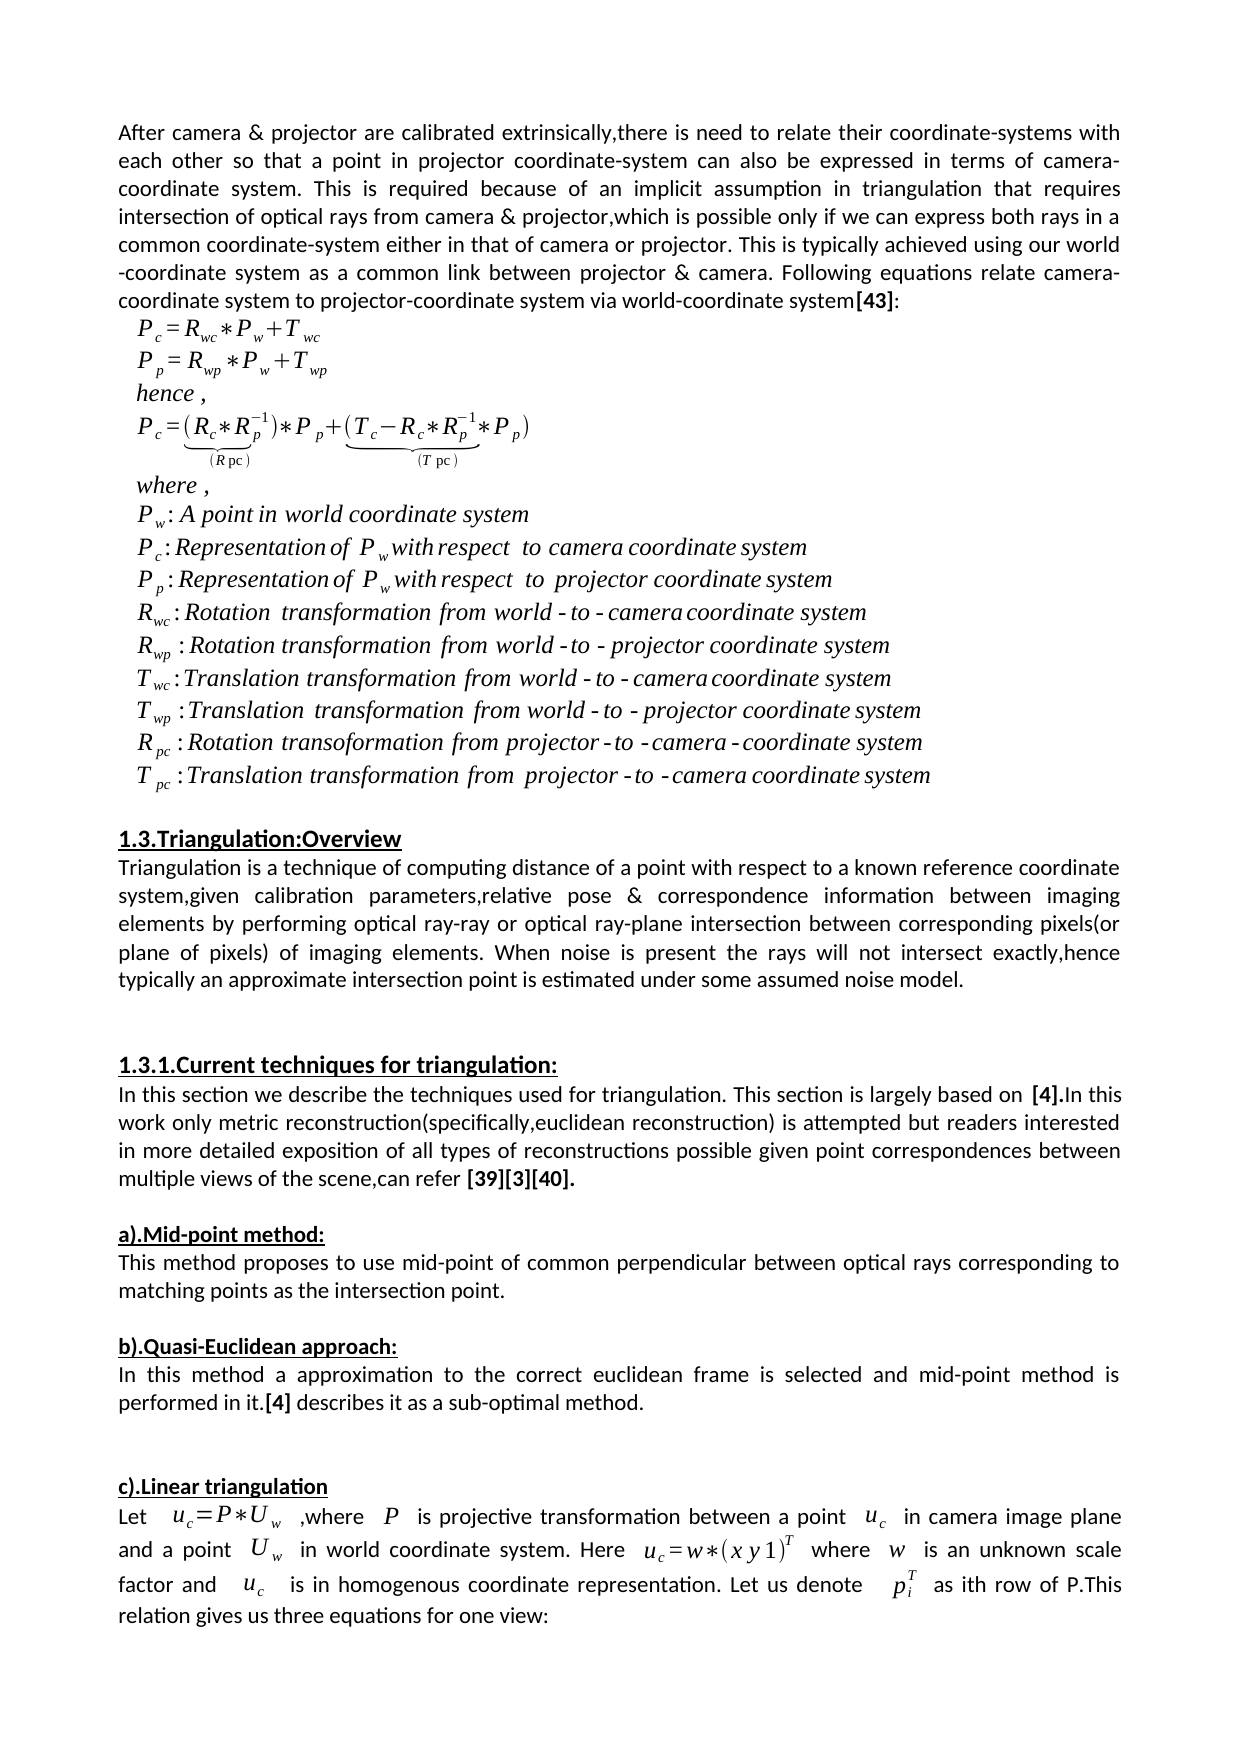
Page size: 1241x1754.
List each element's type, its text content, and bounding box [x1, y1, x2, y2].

text 1.3.1.Current techniques for triangulation: [118, 1050, 1122, 1080]
text Triangulation is a technique of computing distance of a point with respect to a known reference coordinate system,given calibration parameters,relative pose & correspondence information between imaging elements by performing optical ray-ray or optical ray-plane intersection between corresponding pixels(or plane of pixels) of imaging elements. When noise is present the rays will not intersect exactly,hence typically an approximate intersection point is estimated under some assumed noise model. [118, 853, 1122, 994]
text This method proposes to use mid-point of common perpendicular between optical rays corresponding to matching points as the intersection point. [118, 1248, 1122, 1304]
text 1.3.Triangulation:Overview [118, 823, 1122, 853]
text a).Mid-point method: [118, 1220, 1122, 1248]
text In this method a approximation to the correct euclidean frame is selected and mid-point method is performed in it.[4] describes it as a sub-optimal method. [118, 1360, 1122, 1416]
text In this section we describe the techniques used for triangulation. This section is largely based on [4].In this work only metric reconstruction(specifically,euclidean reconstruction) is attempted but readers interested in more detailed exposition of all types of reconstructions possible given point correspondences between multiple views of the scene,can refer [39][3][40]. [118, 1080, 1122, 1192]
text c).Linear triangulation [118, 1472, 1122, 1501]
text After camera & projector are calibrated extrinsically,there is need to relate their coordinate-systems with each other so that a point in projector coordinate-system can also be expressed in terms of camera-coordinate system. This is required because of an implicit assumption in triangulation that requires intersection of optical rays from camera & projector,which is possible only if we can express both rays in a common coordinate-system either in that of camera or projector. This is typically achieved using our world -coordinate system as a common link between projector & camera. Following equations relate camera-coordinate system to projector-coordinate system via world-coordinate system[43]: [118, 118, 1122, 314]
text Let ,whereis projective transformation between a pointin camera image plane and a pointin world coordinate system. Herewhereis an unknown scale factor and is in homogenous coordinate representation. Let us denote as ith row of P.This relation gives us three equations for one view: [118, 1501, 1122, 1629]
text b).Quasi-Euclidean approach: [118, 1332, 1122, 1360]
